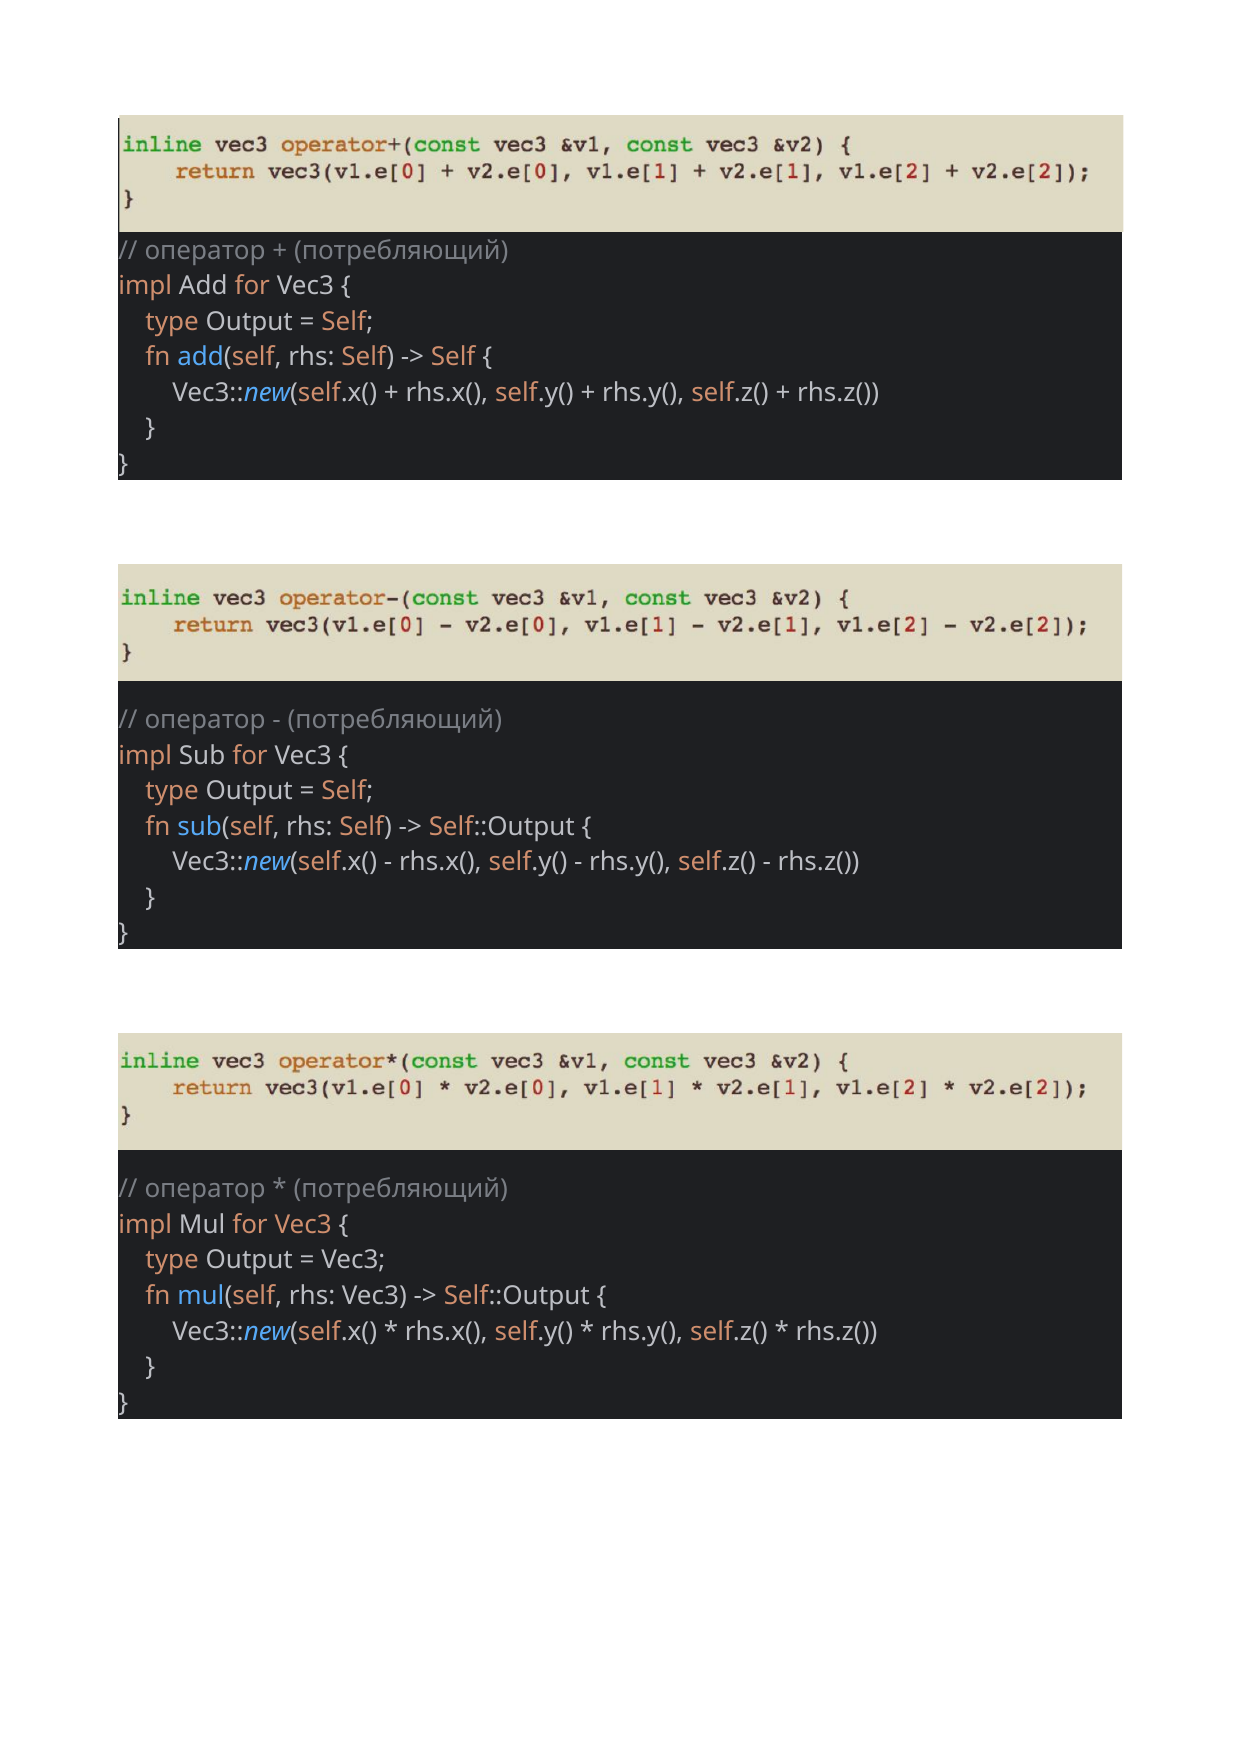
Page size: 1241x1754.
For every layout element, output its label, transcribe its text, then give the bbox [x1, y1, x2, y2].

text // оператор * (потребляющий) impl Mul for Vec3 { type Output = Vec3; fn mul(self, rhs: Vec3) -> Self::Output { Vec3::new(self.x() * rhs.x(), self.y() * rhs.y(), self.z() * rhs.z()) [118, 1150, 1122, 1348]
picture [118, 1033, 1123, 1150]
text // оператор + (потребляющий) impl Add for Vec3 { type Output = Self; fn add(self, rhs: Self) -> Self { Vec3::new(self.x() + rhs.x(), self.y() + rhs.y(), self.z() + rhs.z()) } } [118, 118, 1122, 480]
picture [118, 564, 1123, 681]
picture [119, 115, 1124, 232]
text // оператор - (потребляющий) impl Sub for Vec3 { type Output = Self; fn sub(self, rhs: Self) -> Self::Output { Vec3::new(self.x() - rhs.x(), self.y() - rhs.y(), self.z() - rhs.z()) } } [118, 681, 1122, 949]
text } } [118, 1348, 1122, 1419]
